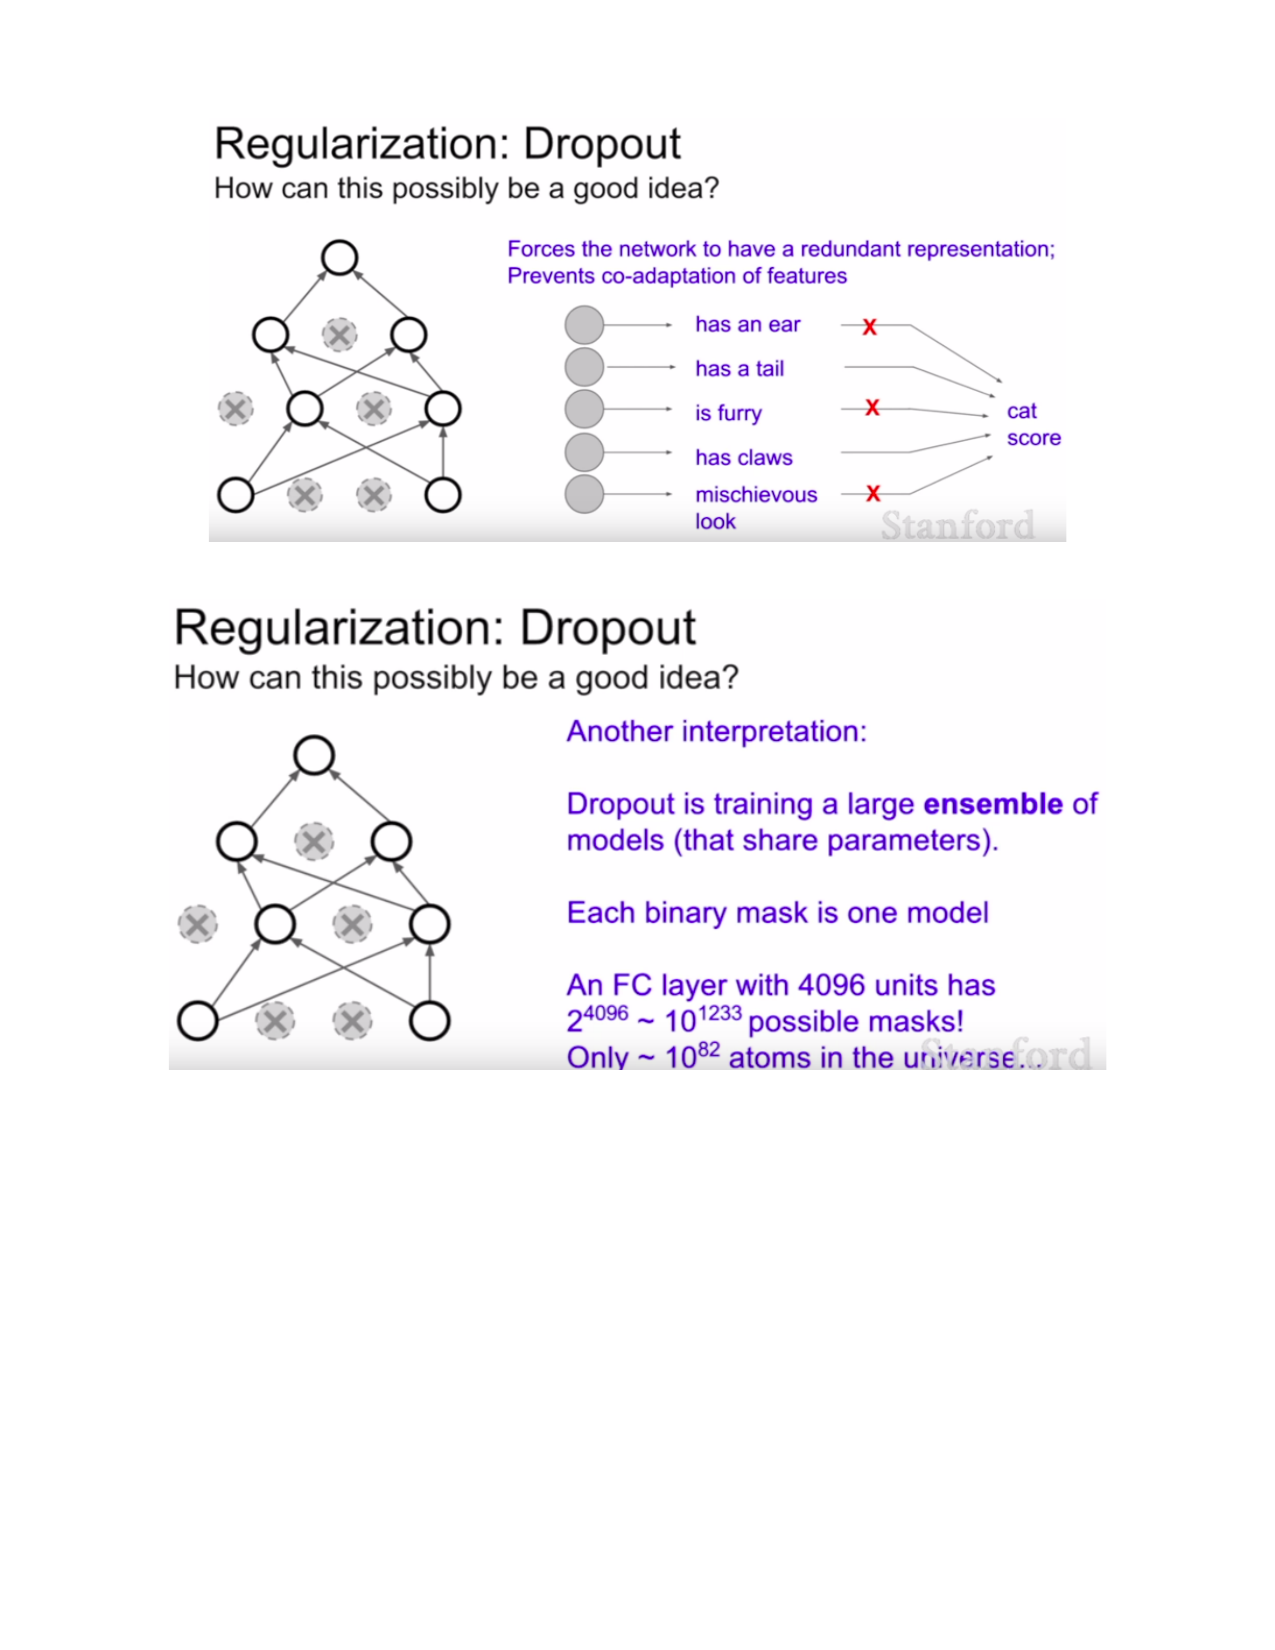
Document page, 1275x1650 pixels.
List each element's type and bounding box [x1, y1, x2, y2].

picture [168, 599, 1107, 1070]
picture [208, 118, 1067, 542]
